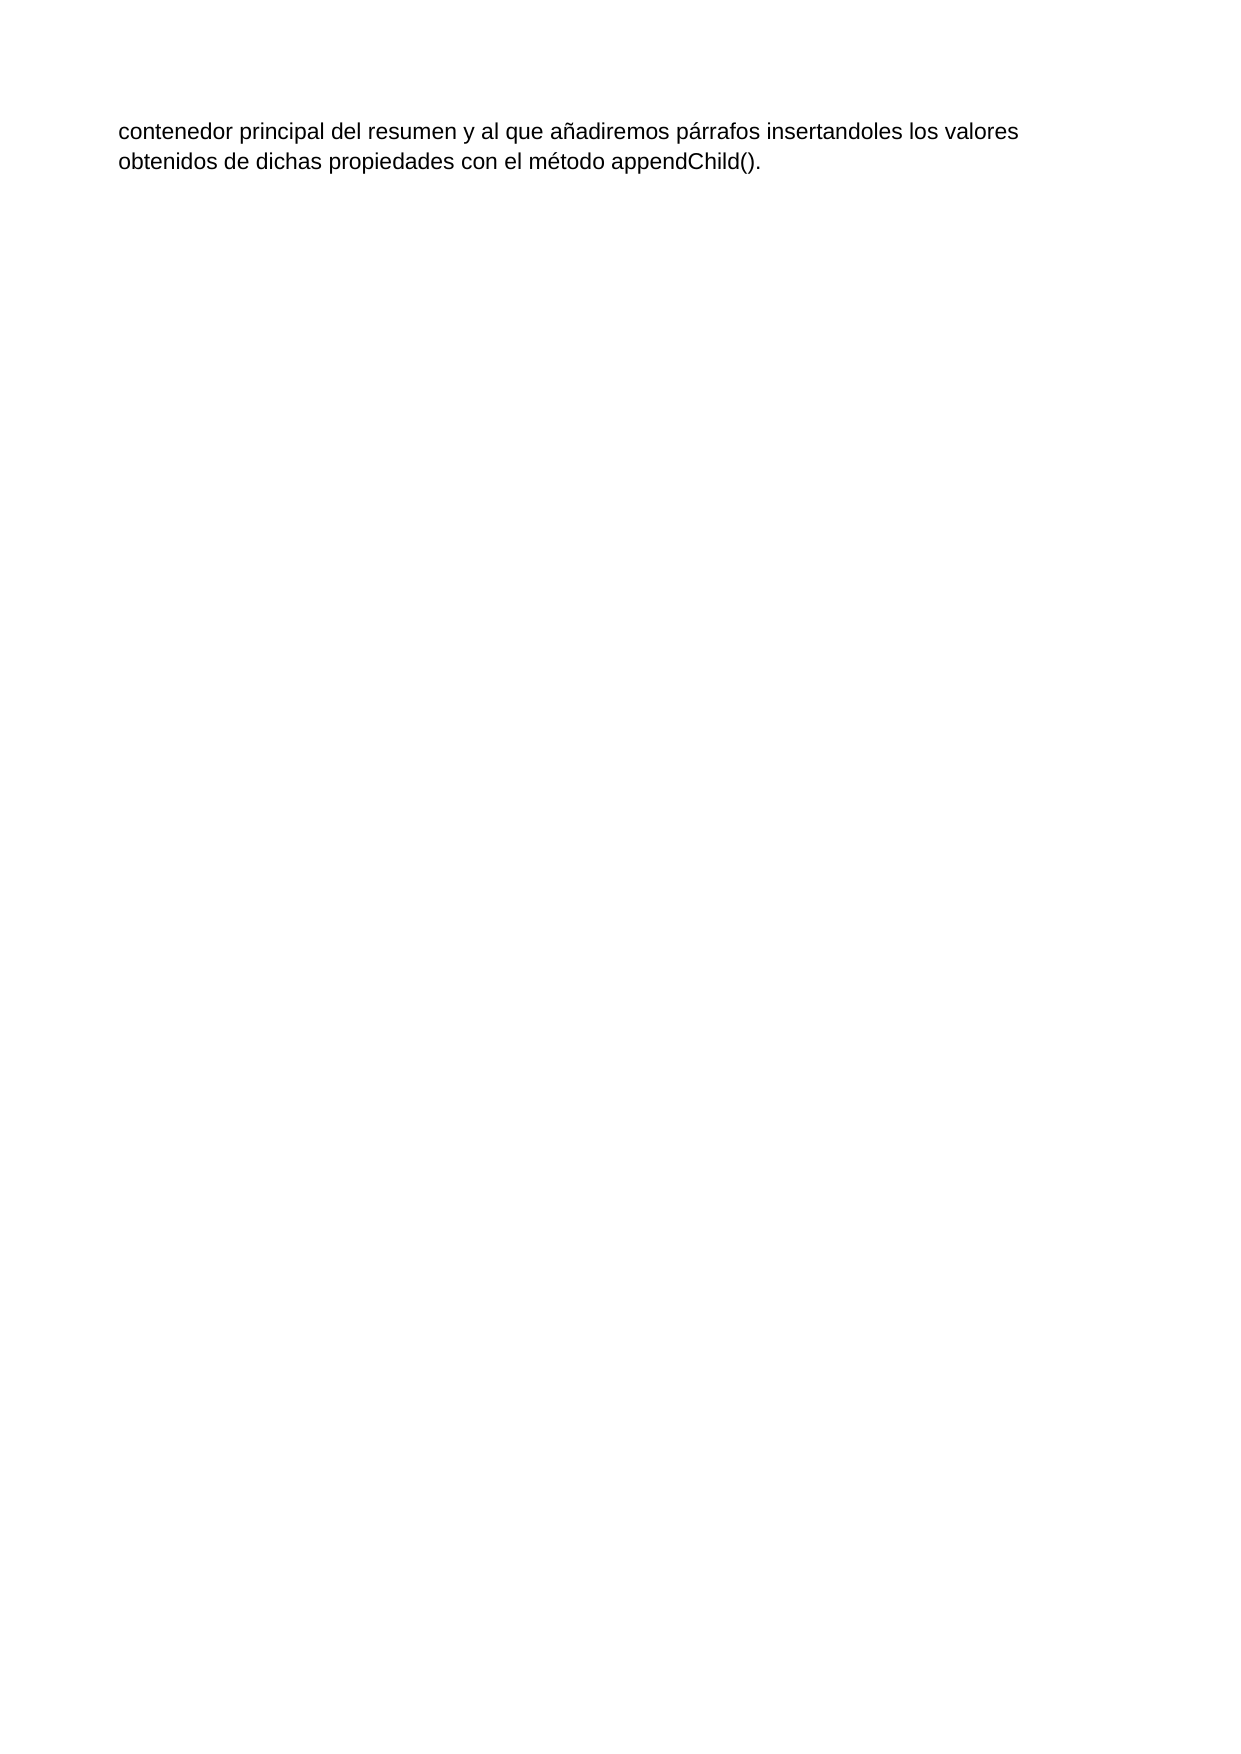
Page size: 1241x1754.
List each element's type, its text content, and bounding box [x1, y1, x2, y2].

text contenedor principal del resumen y al que añadiremos párrafos insertandoles los valores obtenidos de dichas propiedades con el método appendChild(). [118, 118, 1122, 175]
